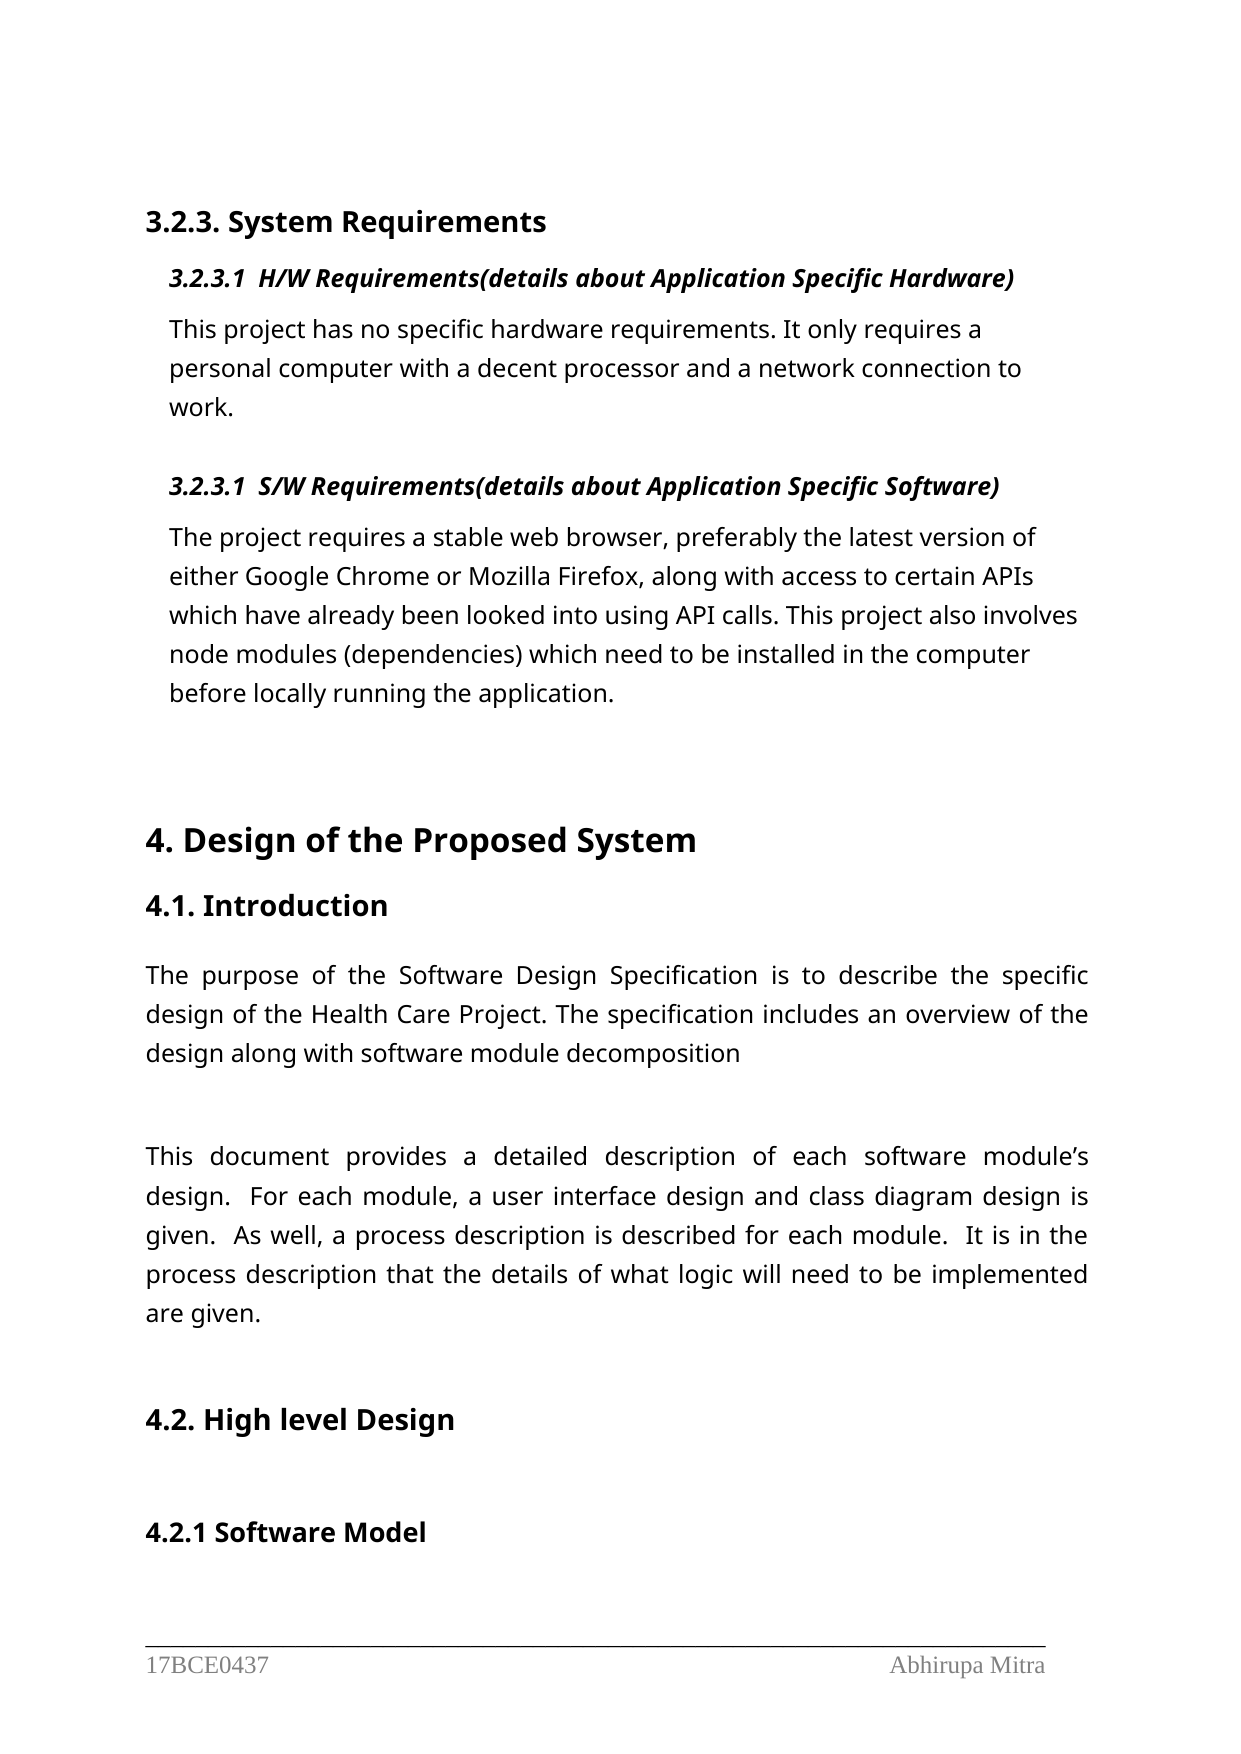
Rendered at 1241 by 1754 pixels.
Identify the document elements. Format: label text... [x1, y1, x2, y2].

list 3.2.3.1 S/W Requirements(details about Application Specific Software) [169, 468, 1090, 502]
text The purpose of the Software Design Specification is to describe the specific design of the Health Care Project. The specification includes an overview of the design along with software module decomposition [145, 957, 1090, 1070]
text This document provides a detailed description of each software module’s design. For each module, a user interface design and class diagram design is given. As well, a process description is described for each module. It is in the process description that the details of what logic will need to be implemented are given. [145, 1139, 1090, 1330]
list 4.2. High level Design [145, 1399, 1090, 1439]
list This project has no specific hardware requirements. It only requires a personal computer with a decent processor and a network connection to work. [169, 312, 1090, 424]
list 3.2.3. System Requirements [145, 201, 1090, 241]
text 4.2.1 Software Model [145, 1514, 1090, 1551]
list The project requires a stable web browser, preferably the latest version of either Google Chrome or Mozilla Firefox, along with access to certain APIs which have already been looked into using API calls. This project also involves node modules (dependencies) which need to be installed in the computer before locally running the application. [169, 519, 1090, 710]
list 4. Design of the Proposed System [145, 817, 1090, 863]
list 4.1. Introduction [145, 885, 1090, 925]
list 3.2.3.1 H/W Requirements(details about Application Specific Hardware) [169, 261, 1090, 294]
